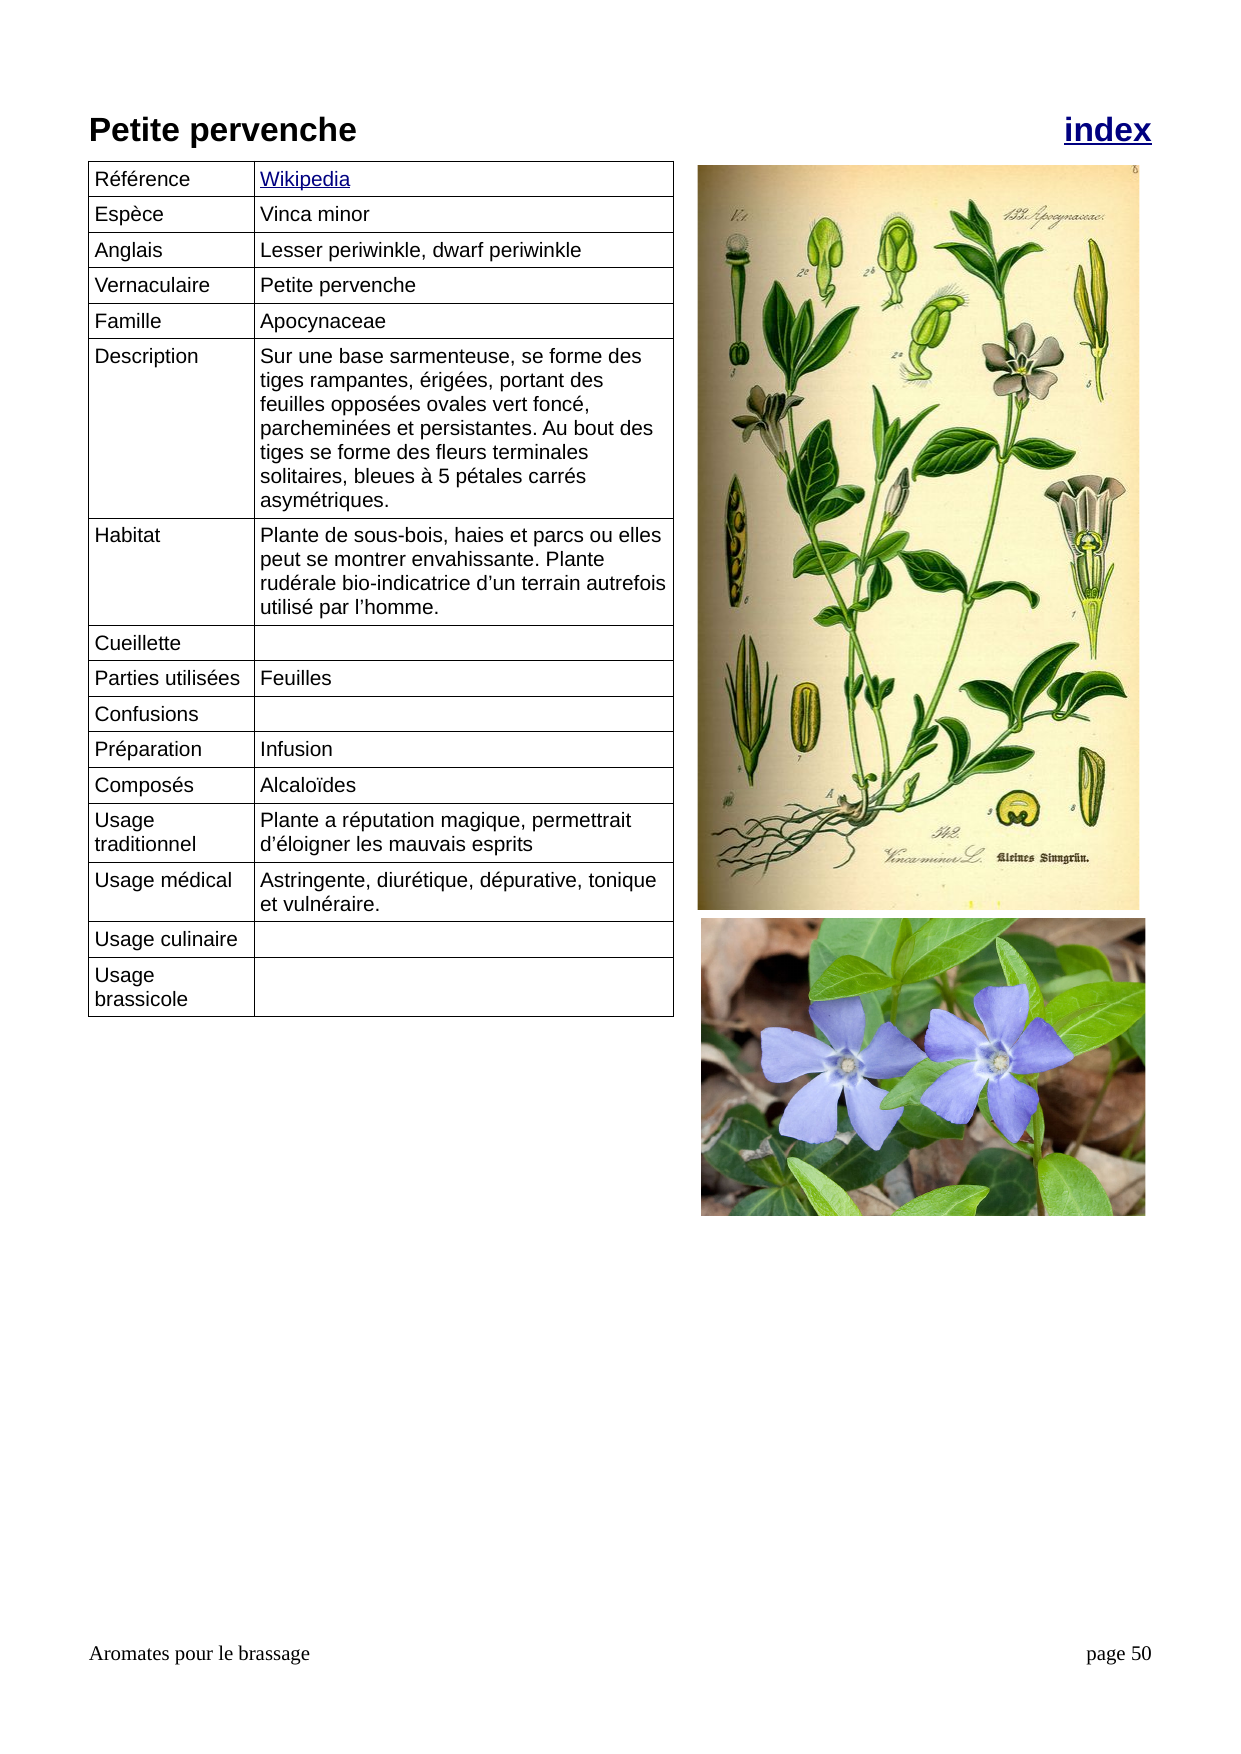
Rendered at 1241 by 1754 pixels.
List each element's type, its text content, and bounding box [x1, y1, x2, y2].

table_cell Espèce [89, 197, 254, 232]
table_cell Préparation [89, 732, 254, 767]
table_cell Apocynaceae [255, 304, 673, 338]
table_cell Astringente, diurétique, dépurative, tonique et vulnéraire. [255, 863, 673, 921]
table_header Wikipedia [255, 162, 673, 196]
table_cell Lesser periwinkle, dwarf periwinkle [255, 233, 673, 267]
table_cell Habitat [89, 519, 254, 625]
picture [697, 165, 1140, 910]
table_cell Usage brassicole [89, 958, 254, 1016]
table_header Référence [89, 162, 254, 196]
table_cell Usage traditionnel [89, 804, 254, 862]
subtitle Petite pervenche index [88, 109, 1152, 148]
table_cell Vinca minor [255, 197, 673, 232]
table_cell [255, 697, 673, 731]
table_cell Sur une base sarmenteuse, se forme des tiges rampantes, érigées, portant des feuilles opposées ovales vert foncé, parcheminées et persistantes. Au bout des tiges se forme des fleurs terminales solitaires, bleues à 5 pétales carrés asymétriques. [255, 339, 673, 517]
table_cell [255, 958, 673, 1016]
table_cell Vernaculaire [89, 268, 254, 303]
table_cell Confusions [89, 697, 254, 731]
picture [701, 918, 1146, 1216]
table_cell Usage culinaire [89, 922, 254, 957]
table_cell Composés [89, 768, 254, 802]
table_cell Anglais [89, 233, 254, 267]
table_cell Usage médical [89, 863, 254, 921]
table_cell Description [89, 339, 254, 517]
table_cell Cueillette [89, 626, 254, 660]
table_cell Plante de sous-bois, haies et parcs ou elles peut se montrer envahissante. Plante rudérale bio-indicatrice d’un terrain autrefois utilisé par l’homme. [255, 519, 673, 625]
table_cell Parties utilisées [89, 661, 254, 696]
table_cell [255, 626, 673, 660]
table_cell Infusion [255, 732, 673, 767]
table_cell Feuilles [255, 661, 673, 696]
table_cell Alcaloïdes [255, 768, 673, 802]
table_cell Petite pervenche [255, 268, 673, 303]
table_cell Famille [89, 304, 254, 338]
table_cell [255, 922, 673, 957]
table_cell Plante a réputation magique, permettrait d’éloigner les mauvais esprits [255, 804, 673, 862]
